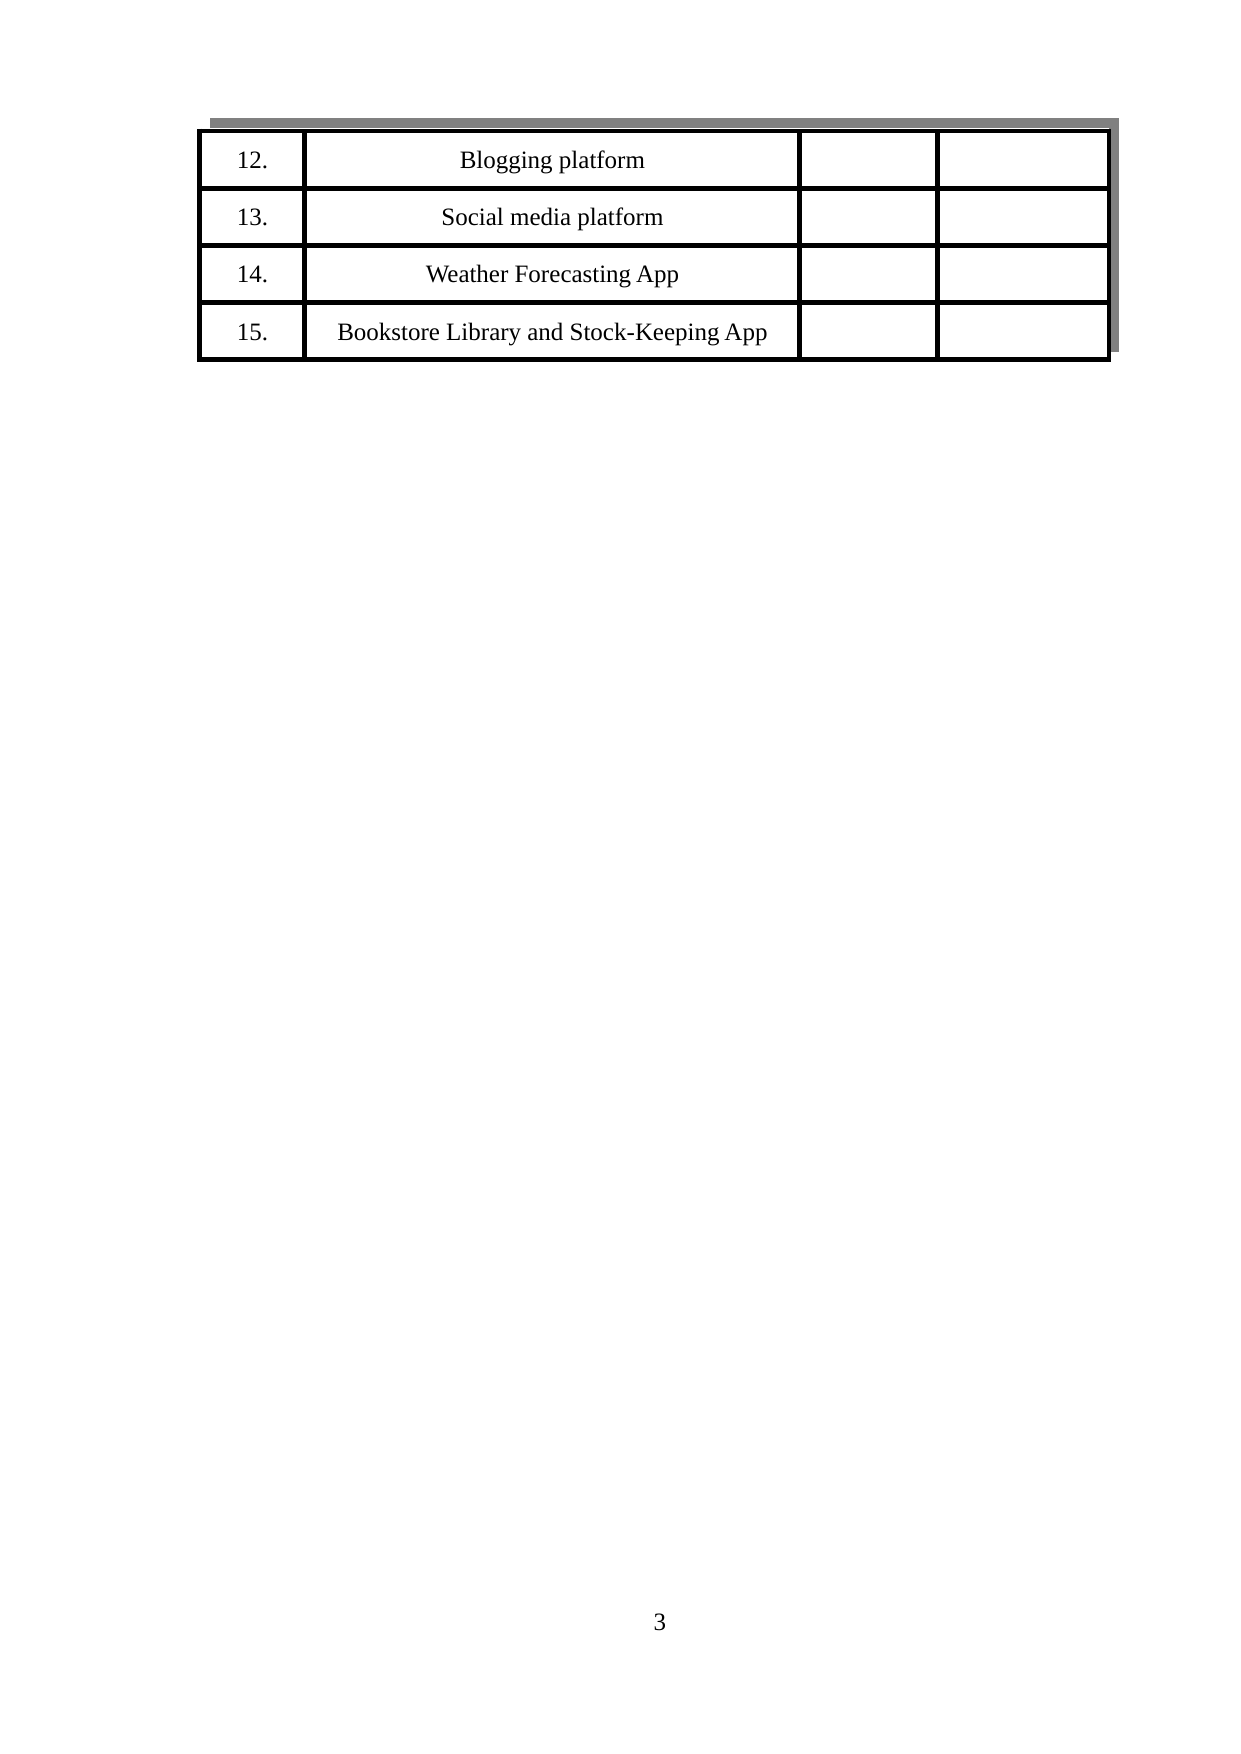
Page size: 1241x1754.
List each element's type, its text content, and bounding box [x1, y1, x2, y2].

table_cell [802, 133, 935, 186]
table_cell [940, 305, 1107, 357]
table_cell Weather Forecasting App [307, 248, 797, 300]
table_cell 14. [202, 248, 302, 300]
table_cell 13. [202, 191, 302, 243]
table_cell [940, 191, 1107, 243]
table_cell Bookstore Library and Stock-Keeping App [307, 305, 797, 357]
table_cell [802, 248, 935, 300]
table_cell Social media platform [307, 191, 797, 243]
table_cell 12. [202, 133, 302, 186]
table_cell [940, 248, 1107, 300]
table_cell [940, 133, 1107, 186]
table_cell 15. [202, 305, 302, 357]
table_cell [802, 305, 935, 357]
table_cell Blogging platform [307, 133, 797, 186]
table_cell [802, 191, 935, 243]
